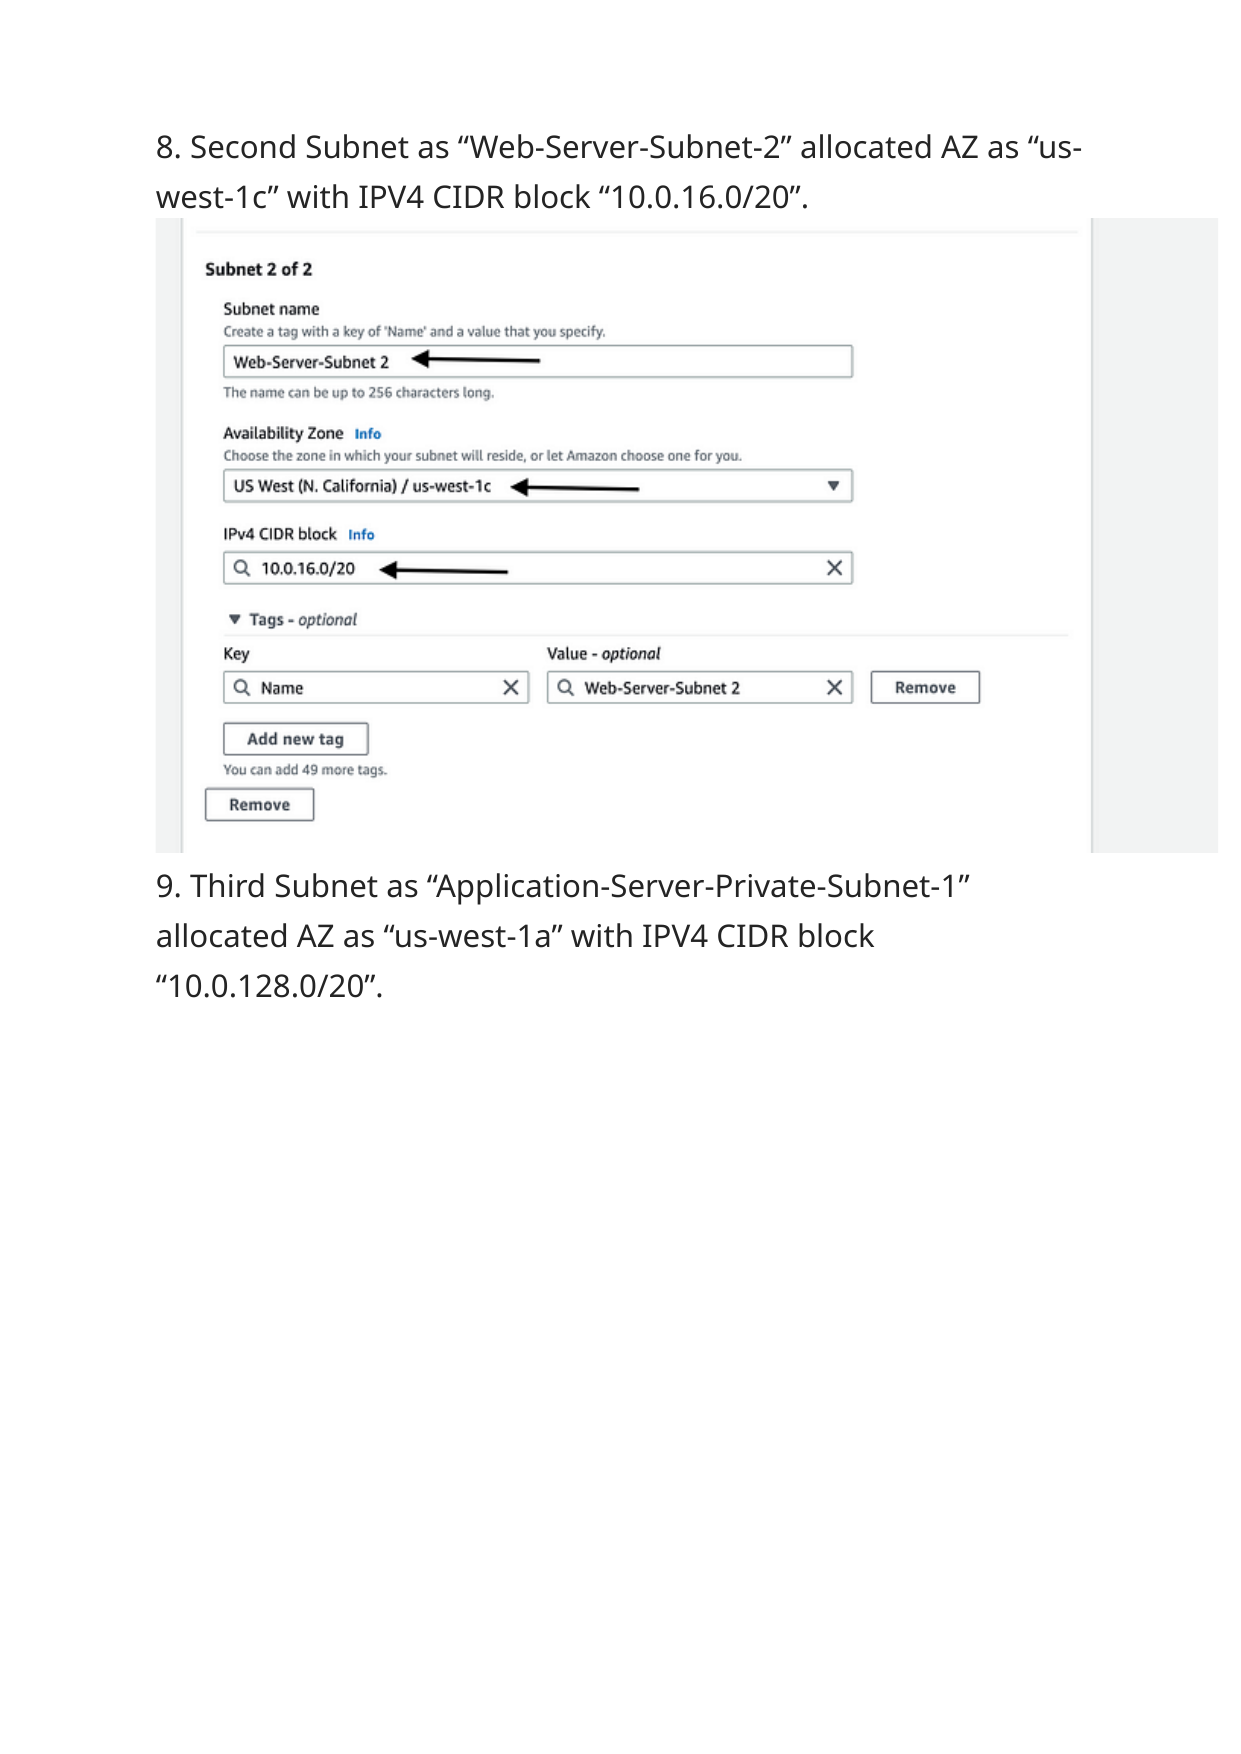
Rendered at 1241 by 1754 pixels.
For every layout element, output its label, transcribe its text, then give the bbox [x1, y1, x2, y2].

text 9. Third Subnet as “Application-Server-Private-Subnet-1” allocated AZ as “us-west-1a” with IPV4 CIDR block “10.0.128.0/20”. [156, 857, 1084, 1007]
picture [155, 218, 1219, 853]
text 8. Second Subnet as “Web-Server-Subnet-2” allocated AZ as “us-west-1c” with IPV4 CIDR block “10.0.16.0/20”. [156, 118, 1084, 218]
